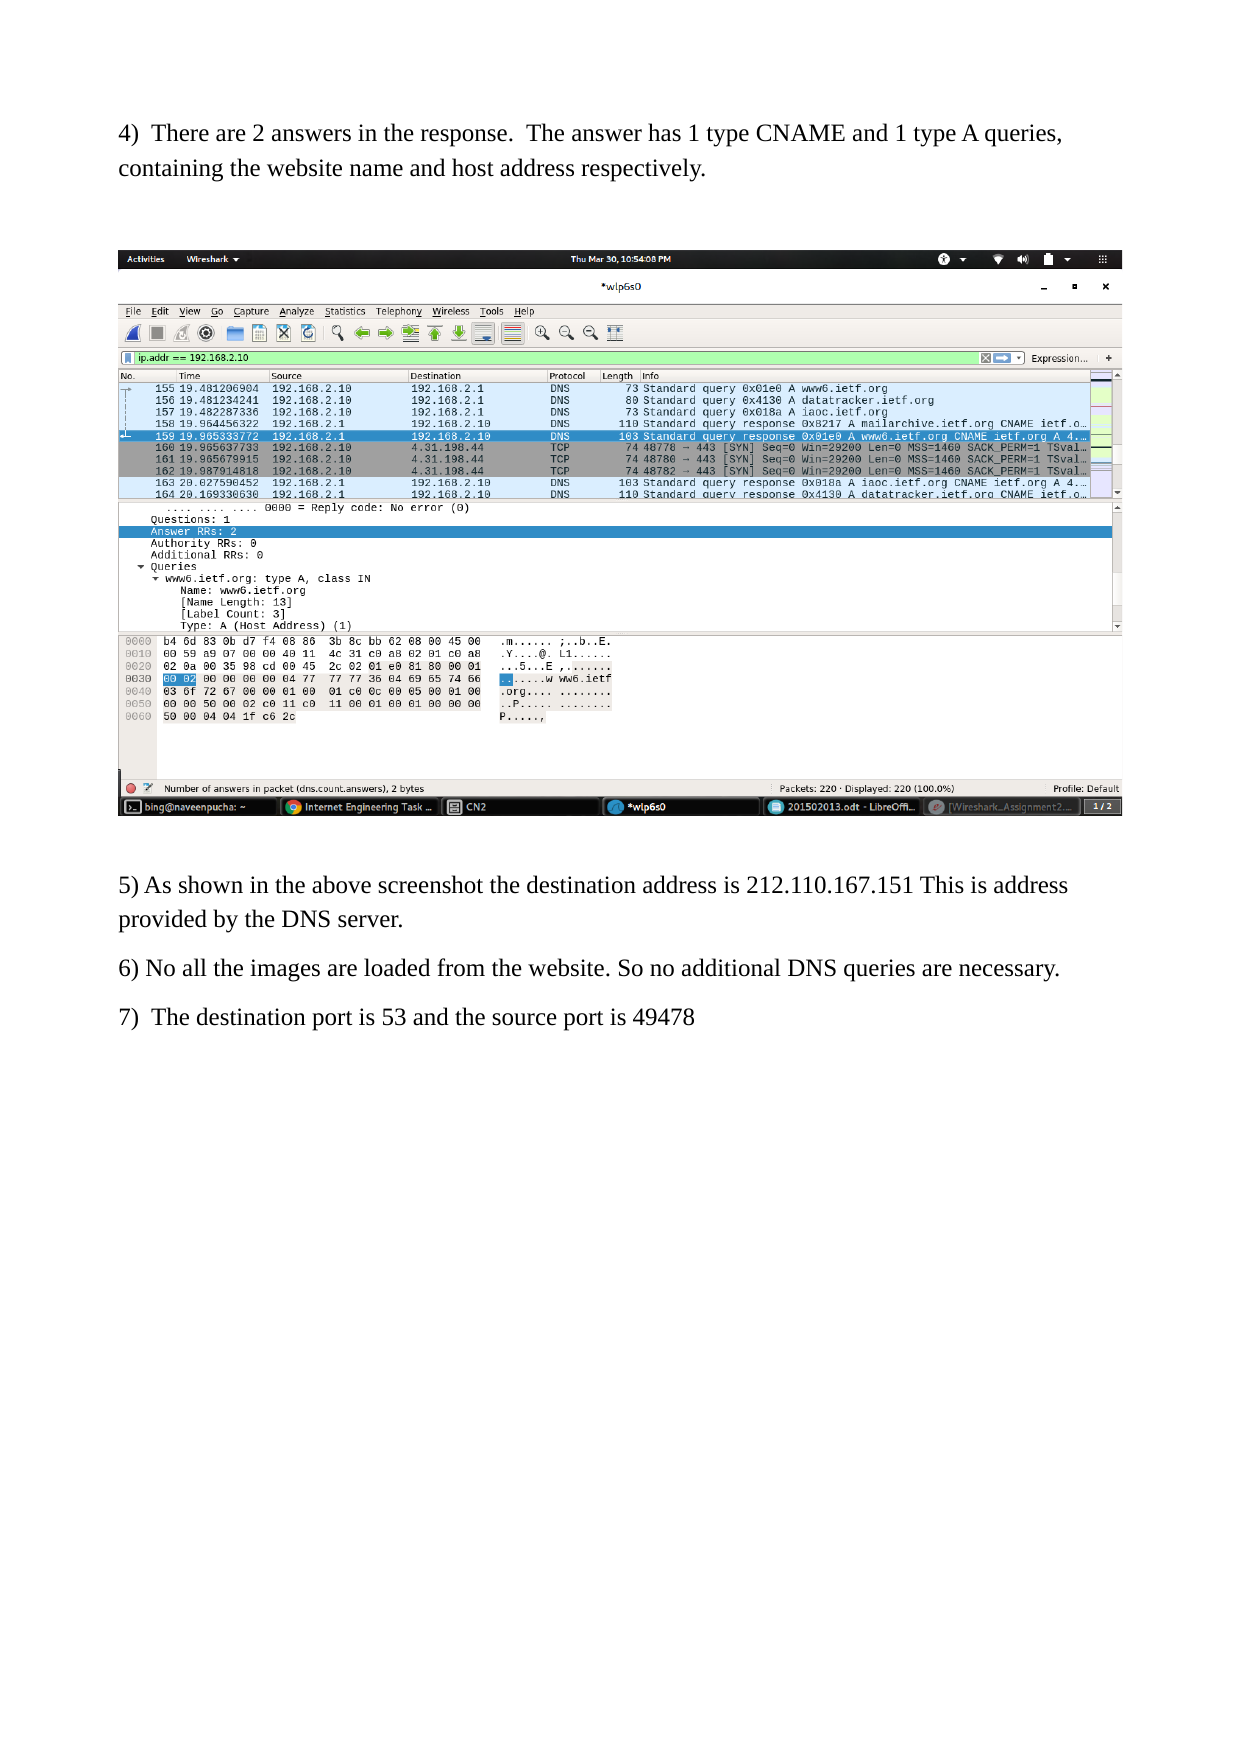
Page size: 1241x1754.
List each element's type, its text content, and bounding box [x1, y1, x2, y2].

text 5) As shown in the above screenshot the destination address is 212.110.167.151 This is address provided by the DNS server. [118, 870, 1122, 933]
text 6) No all the images are loaded from the website. So no additional DNS queries are necessary. [118, 953, 1122, 982]
text 7) The destination port is 53 and the source port is 49478 [118, 1002, 1122, 1031]
picture [118, 250, 1123, 816]
text 4) There are 2 answers in the response. The answer has 1 type CNAME and 1 type A queries, containing the website name and host address respectively. [118, 118, 1122, 181]
